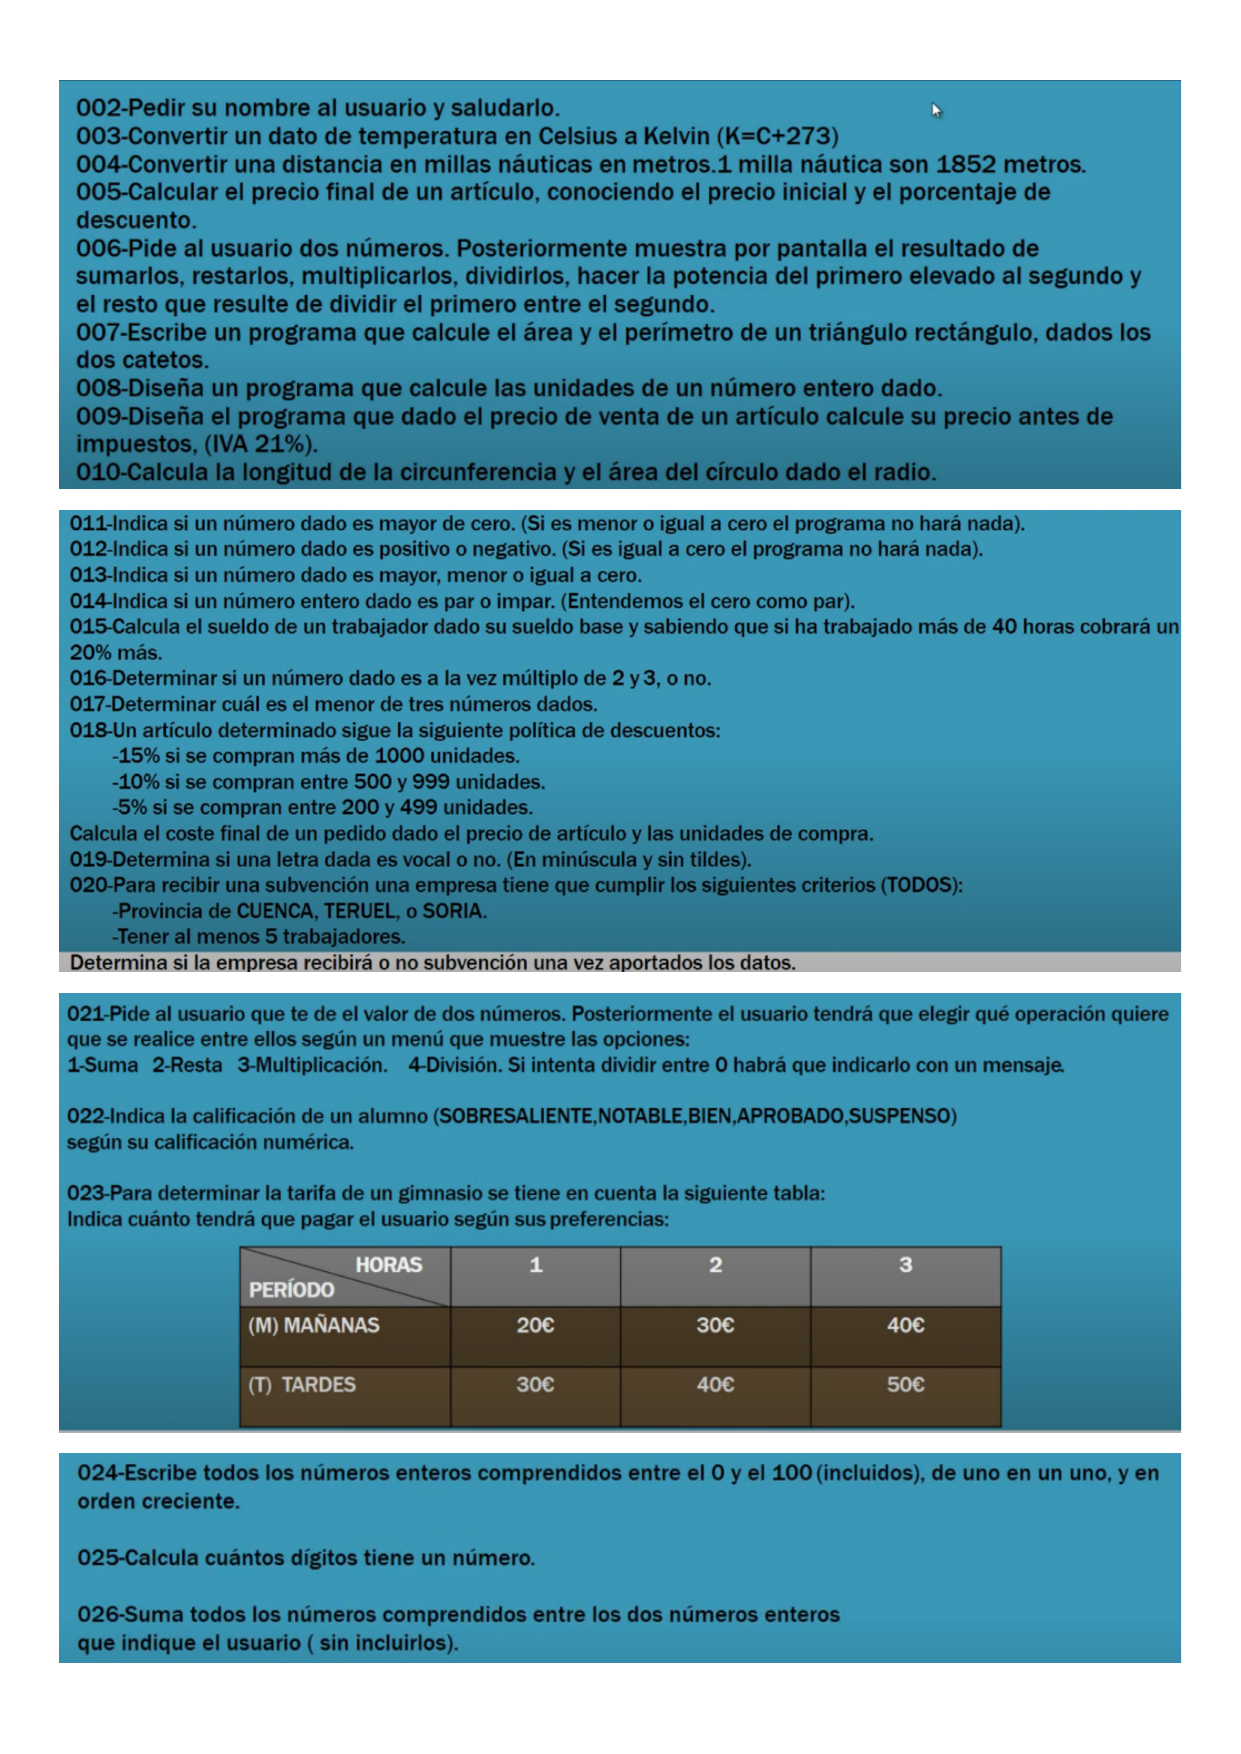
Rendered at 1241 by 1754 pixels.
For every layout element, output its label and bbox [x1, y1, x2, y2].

picture [59, 1453, 1182, 1663]
picture [59, 993, 1182, 1433]
picture [59, 510, 1182, 972]
picture [59, 80, 1182, 489]
